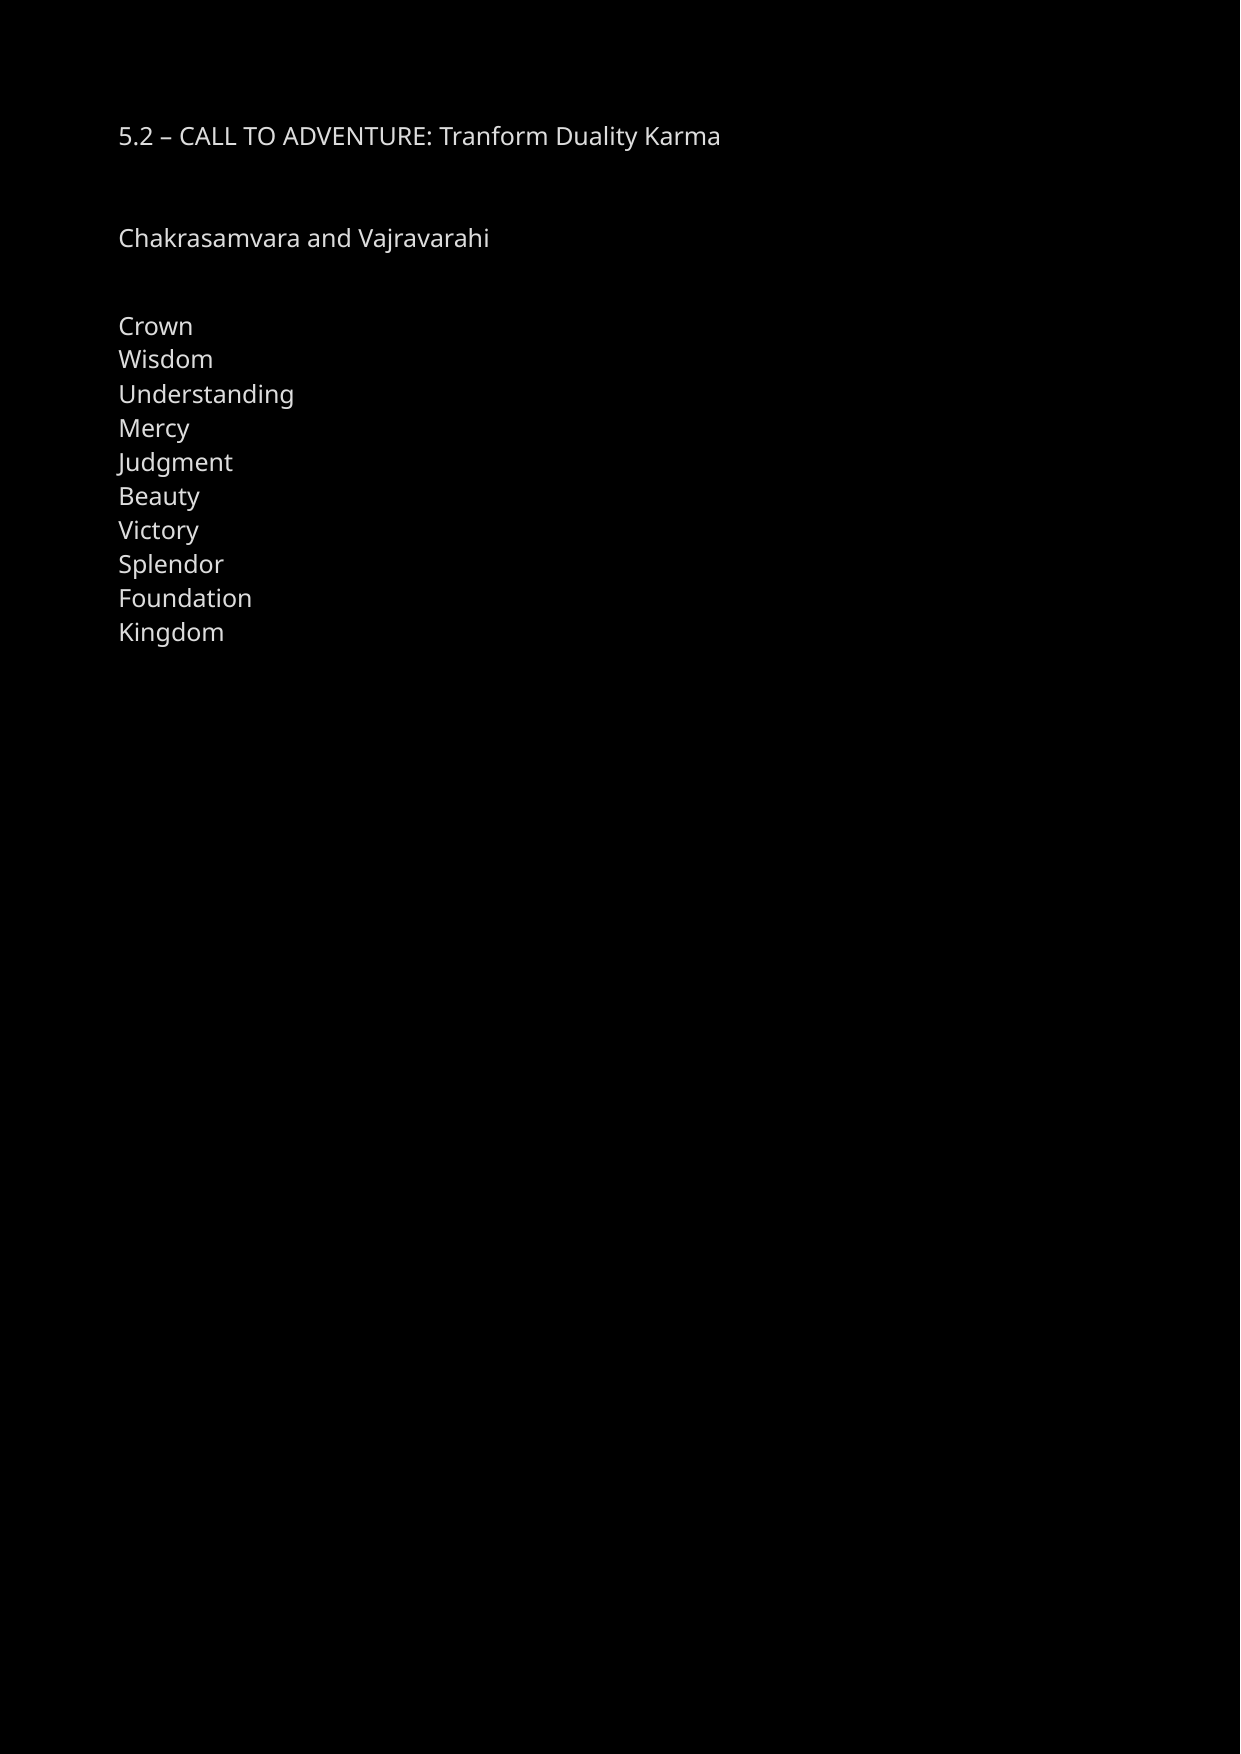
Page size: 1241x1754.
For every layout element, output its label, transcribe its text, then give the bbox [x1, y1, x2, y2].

text Beauty [118, 478, 1122, 512]
text Splendor [118, 547, 1122, 581]
text Foundation [118, 581, 1122, 615]
text Victory [118, 512, 1122, 547]
text Mercy [118, 410, 1122, 444]
text 5.2 – CALL TO ADVENTURE: Tranform Duality Karma [118, 118, 1122, 152]
text Judgment [118, 444, 1122, 478]
text Kingdom [118, 615, 1122, 649]
text Understanding [118, 376, 1122, 410]
text Crown [118, 308, 1122, 342]
text Chakrasamvara and Vajravarahi [118, 220, 1122, 254]
text Wisdom [118, 342, 1122, 376]
